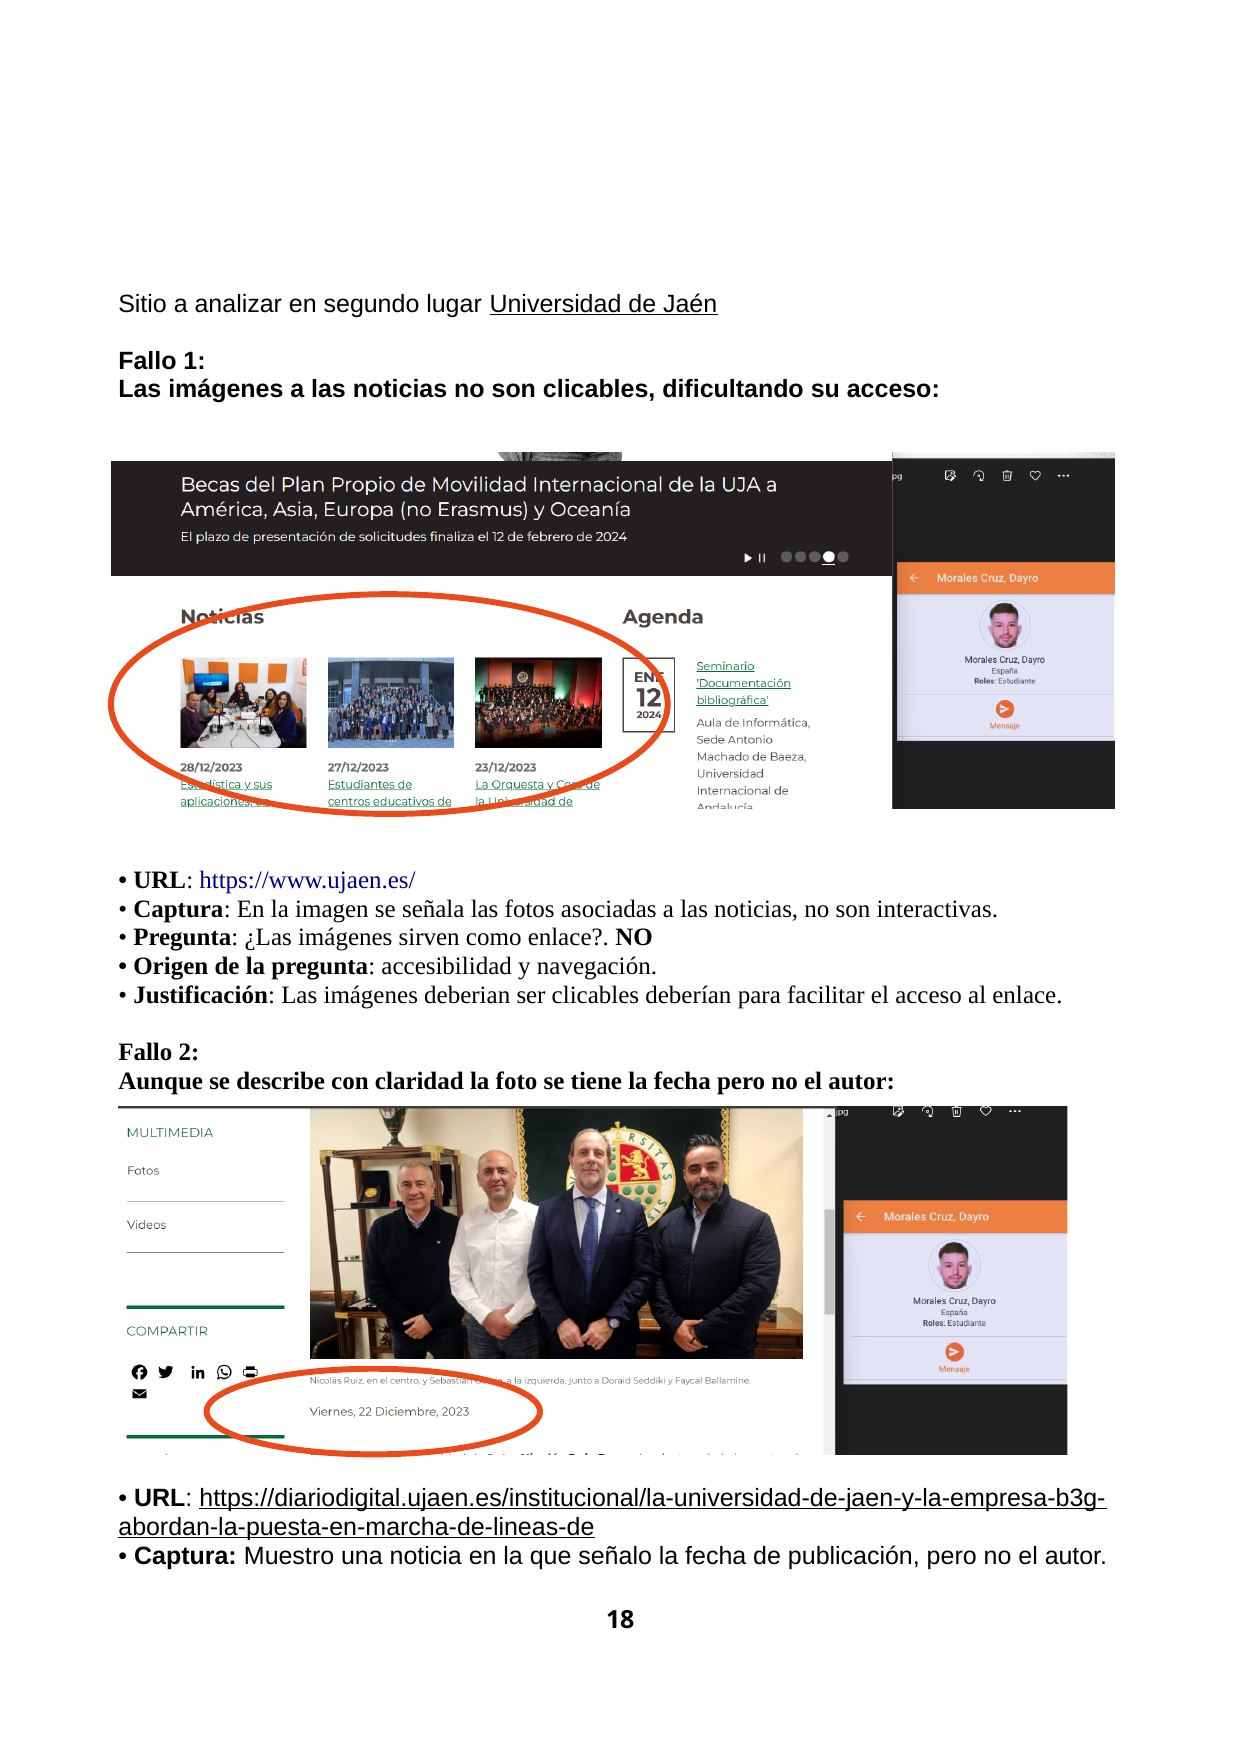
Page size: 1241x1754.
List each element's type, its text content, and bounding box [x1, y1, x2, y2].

picture [114, 598, 664, 809]
text • Captura: Muestro una noticia en la que señalo la fecha de publicación, pero no el autor. [118, 1541, 1122, 1569]
text • Origen de la pregunta: accesibilidad y navegación. [118, 951, 1122, 980]
picture [118, 1106, 1068, 1455]
text Fallo 2: Aunque se describe con claridad la foto se tiene la fecha pero no el autor: [118, 1037, 1122, 1095]
text • Captura: En la imagen se señala las fotos asociadas a las noticias, no son interactivas. [118, 894, 1122, 922]
text • Justificación: Las imágenes deberian ser clicables deberían para facilitar el acceso al enlace. [118, 980, 1122, 1009]
text • URL: https://diariodigital.ujaen.es/institucional/la-universidad-de-jaen-y-la-empresa-b3g-abordan-la-puesta-en-marcha-de-lineas-de [118, 1483, 1122, 1541]
text • URL: https://www.ujaen.es/ [118, 865, 1122, 894]
text Fallo 1: Las imágenes a las noticias no son clicables, dificultando su acceso: [118, 346, 1122, 403]
picture [111, 452, 1115, 809]
picture [210, 1372, 536, 1451]
text • Pregunta: ¿Las imágenes sirven como enlace?. NO [118, 922, 1122, 951]
picture [111, 724, 279, 809]
text Sitio a analizar en segundo lugar Universidad de Jaén [118, 260, 1122, 317]
